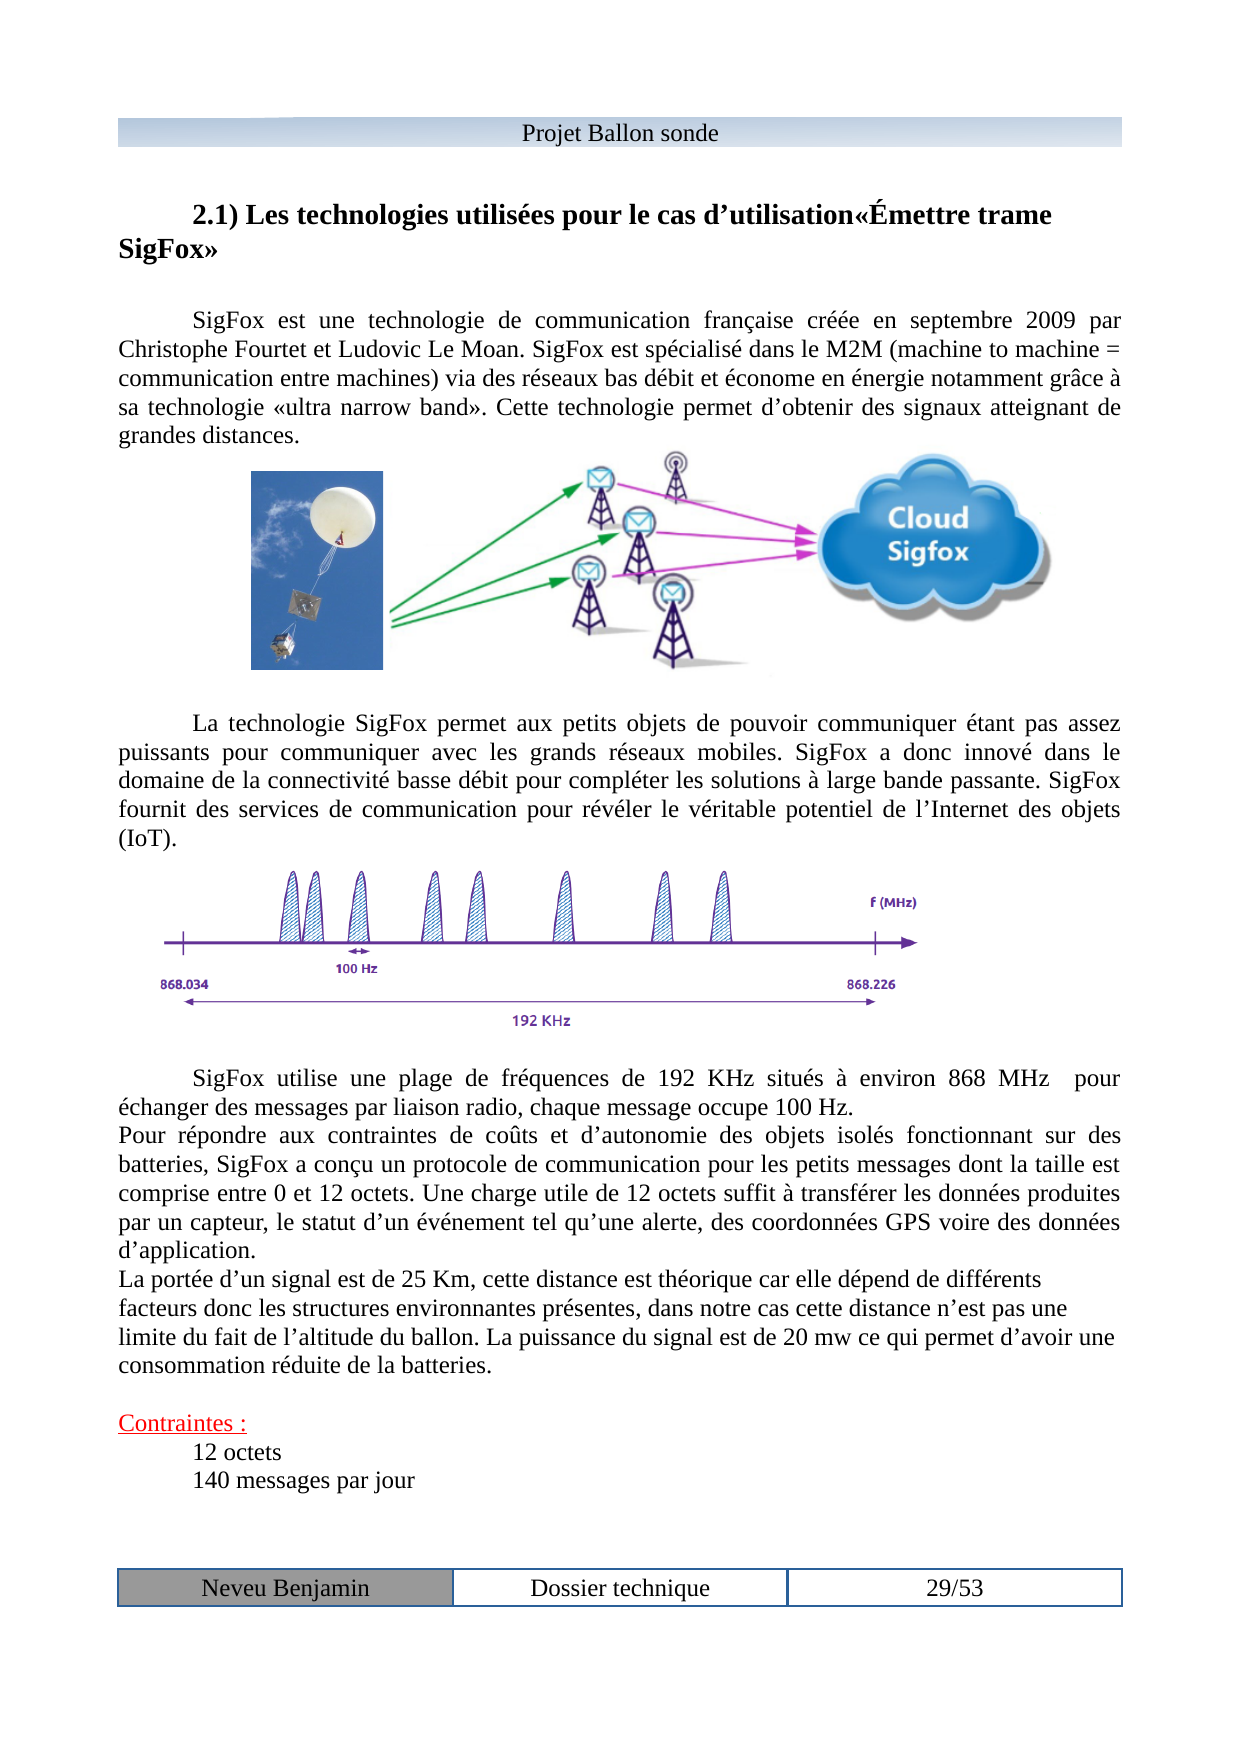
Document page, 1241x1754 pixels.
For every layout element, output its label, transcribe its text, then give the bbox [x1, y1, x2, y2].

text La portée d’un signal est de 25 Km, cette distance est théorique car elle dépend de différents facteurs donc les structures environnantes présentes, dans notre cas cette distance n’est pas une limite du fait de l’altitude du ballon. La puissance du signal est de 20 mw ce qui permet d’avoir une consommation réduite de la batteries. [118, 1264, 1122, 1379]
subtitle 2.1) Les technologies utilisées pour le cas d’utilisation«Émettre trame SigFox» [118, 197, 1122, 264]
text Contraintes : [118, 1408, 1122, 1437]
text SigFox utilise une plage de fréquences de 192 KHz situés à environ 868 MHz pour échanger des messages par liaison radio, chaque message occupe 100 Hz. [118, 1063, 1122, 1121]
text Pour répondre aux contraintes de coûts et d’autonomie des objets isolés fonctionnant sur des batteries, SigFox a conçu un protocole de communication pour les petits messages dont la taille est comprise entre 0 et 12 octets. Une charge utile de 12 octets suffit à transférer les données produites par un capteur, le statut d’un événement tel qu’une alerte, des coordonnées GPS voire des données d’application. [118, 1121, 1122, 1264]
text La technologie SigFox permet aux petits objets de pouvoir communiquer étant pas assez puissants pour communiquer avec les grands réseaux mobiles. SigFox a donc innové dans le domaine de la connectivité basse débit pour compléter les solutions à large bande passante. SigFox fournit des services de communication pour révéler le véritable potentiel de l’Internet des objets (IoT). [118, 708, 1122, 852]
picture [389, 437, 1057, 681]
text 12 octets [118, 1437, 1122, 1466]
text SigFox est une technologie de communication française créée en septembre 2009 par Christophe Fourtet et Ludovic Le Moan. SigFox est spécialisé dans le M2M (machine to machine = communication entre machines) via des réseaux bas débit et économe en énergie notamment grâce à sa technologie «ultra narrow band». Cette technologie permet d’obtenir des signaux atteignant de grandes distances. [118, 306, 1122, 449]
picture [129, 856, 824, 1035]
picture [251, 471, 384, 670]
text 140 messages par jour [118, 1466, 1122, 1494]
